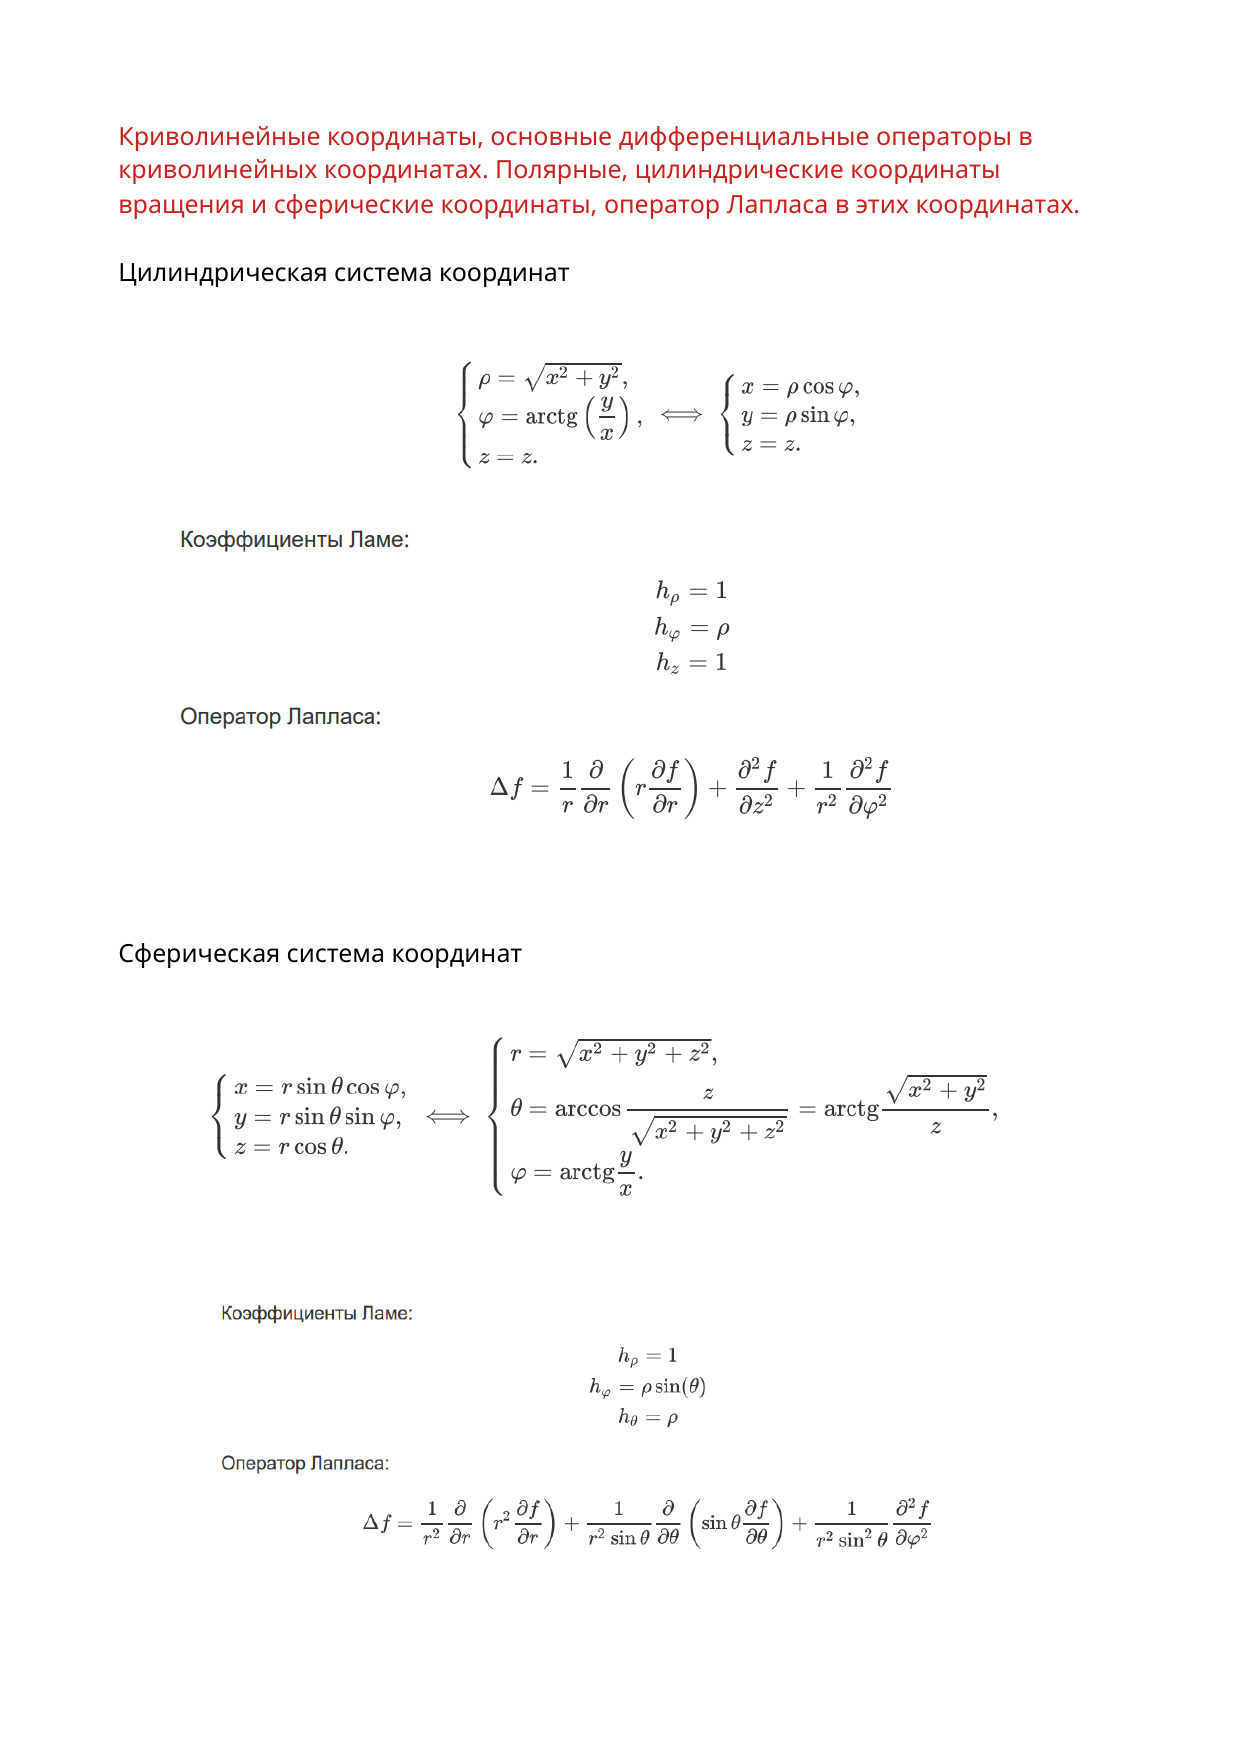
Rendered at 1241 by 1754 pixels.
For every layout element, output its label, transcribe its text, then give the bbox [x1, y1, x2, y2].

text Криволинейные координаты, основные дифференциальные операторы в криволинейных координатах. Полярные, цилиндрические координаты вращения и сферические координаты, оператор Лапласа в этих координатах. [118, 118, 1122, 220]
picture [118, 528, 1123, 868]
text Сферическая система координат [118, 936, 1122, 970]
text Цилиндрическая система координат [118, 254, 1122, 288]
picture [118, 1261, 1123, 1571]
picture [118, 1004, 1123, 1227]
picture [118, 322, 1123, 500]
